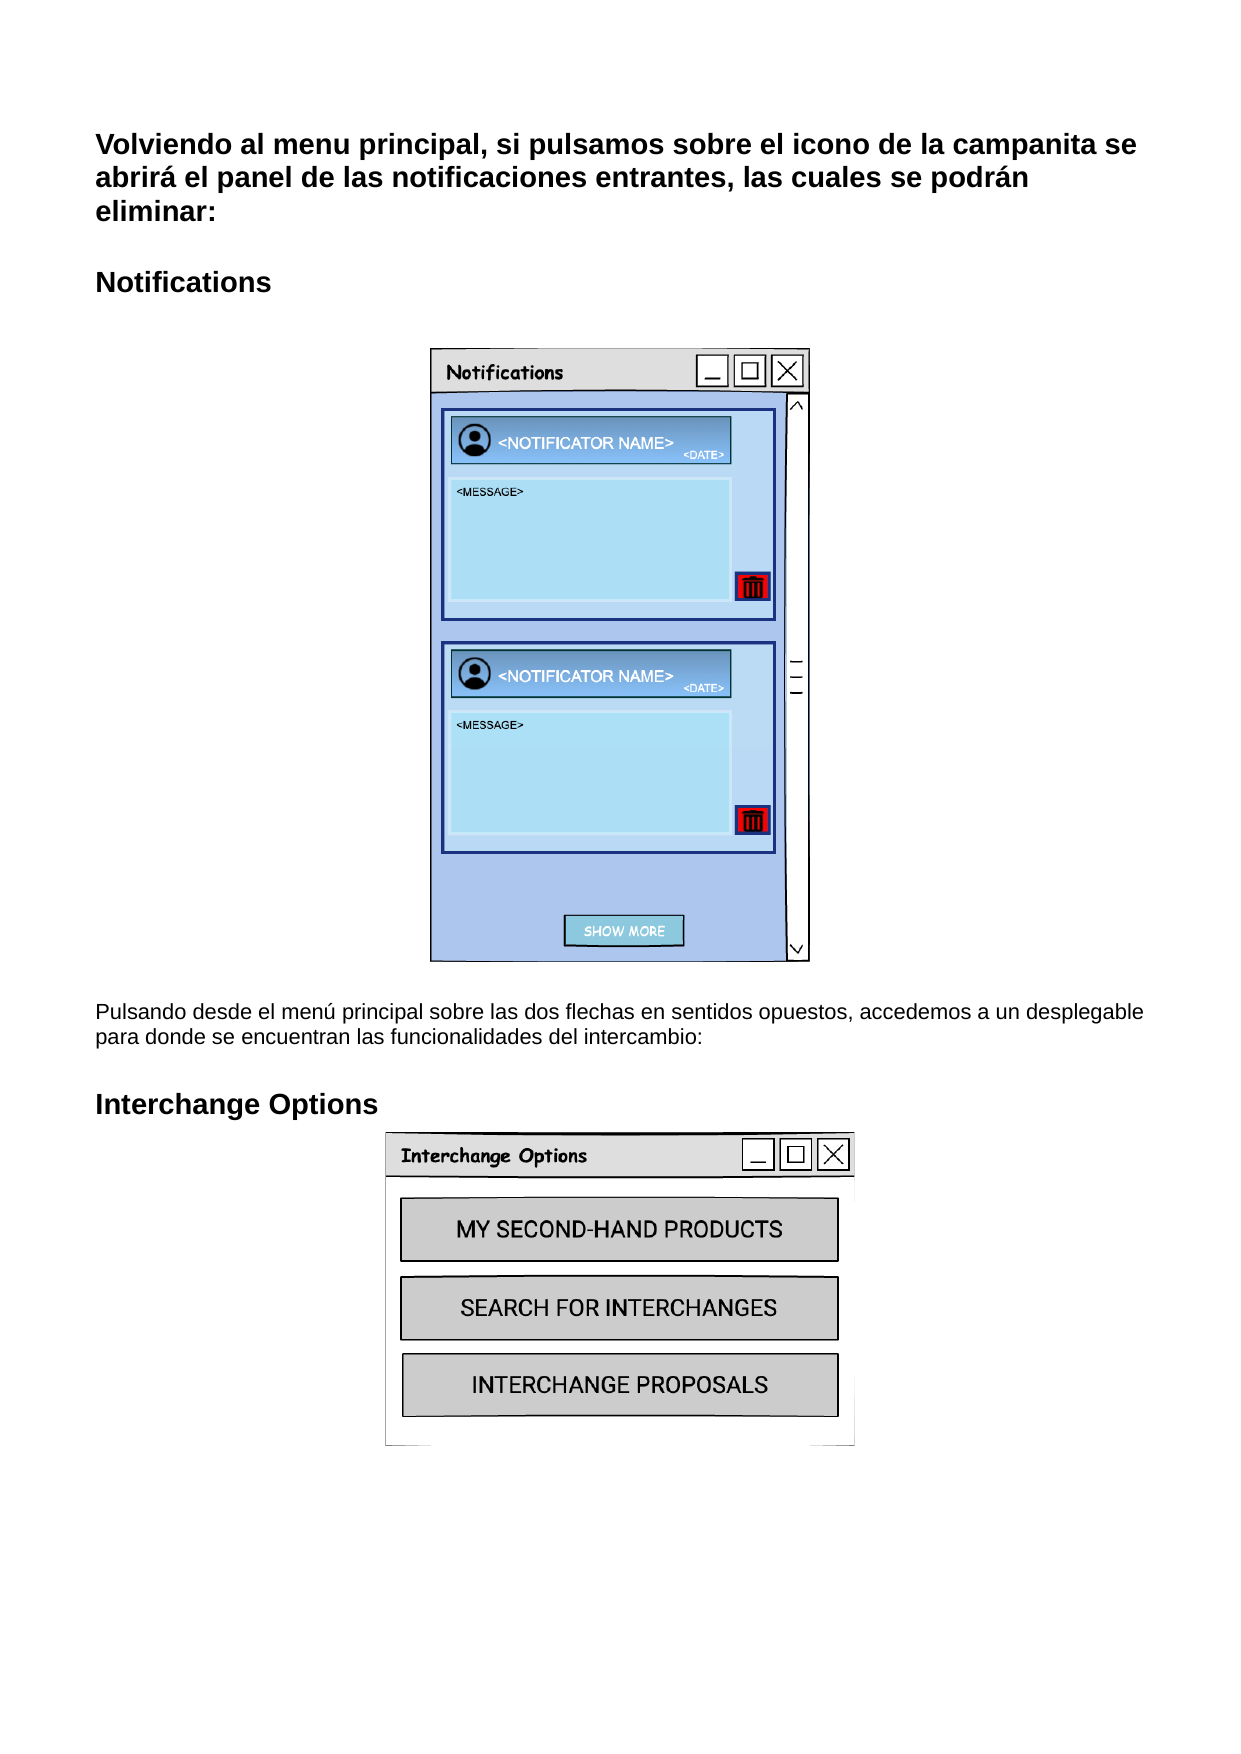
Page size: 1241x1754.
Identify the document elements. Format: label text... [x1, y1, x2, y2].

text Pulsando desde el menú principal sobre las dos flechas en sentidos opuestos, accedemos a un desplegable para donde se encuentran las funcionalidades del intercambio: [95, 999, 1145, 1049]
subtitle Volviendo al menu principal, si pulsamos sobre el icono de la campanita se abrirá el panel de las notificaciones entrantes, las cuales se podrán eliminar: [95, 127, 1145, 227]
subtitle Notifications [95, 265, 1145, 298]
subtitle Interchange Options [95, 1087, 1145, 1120]
